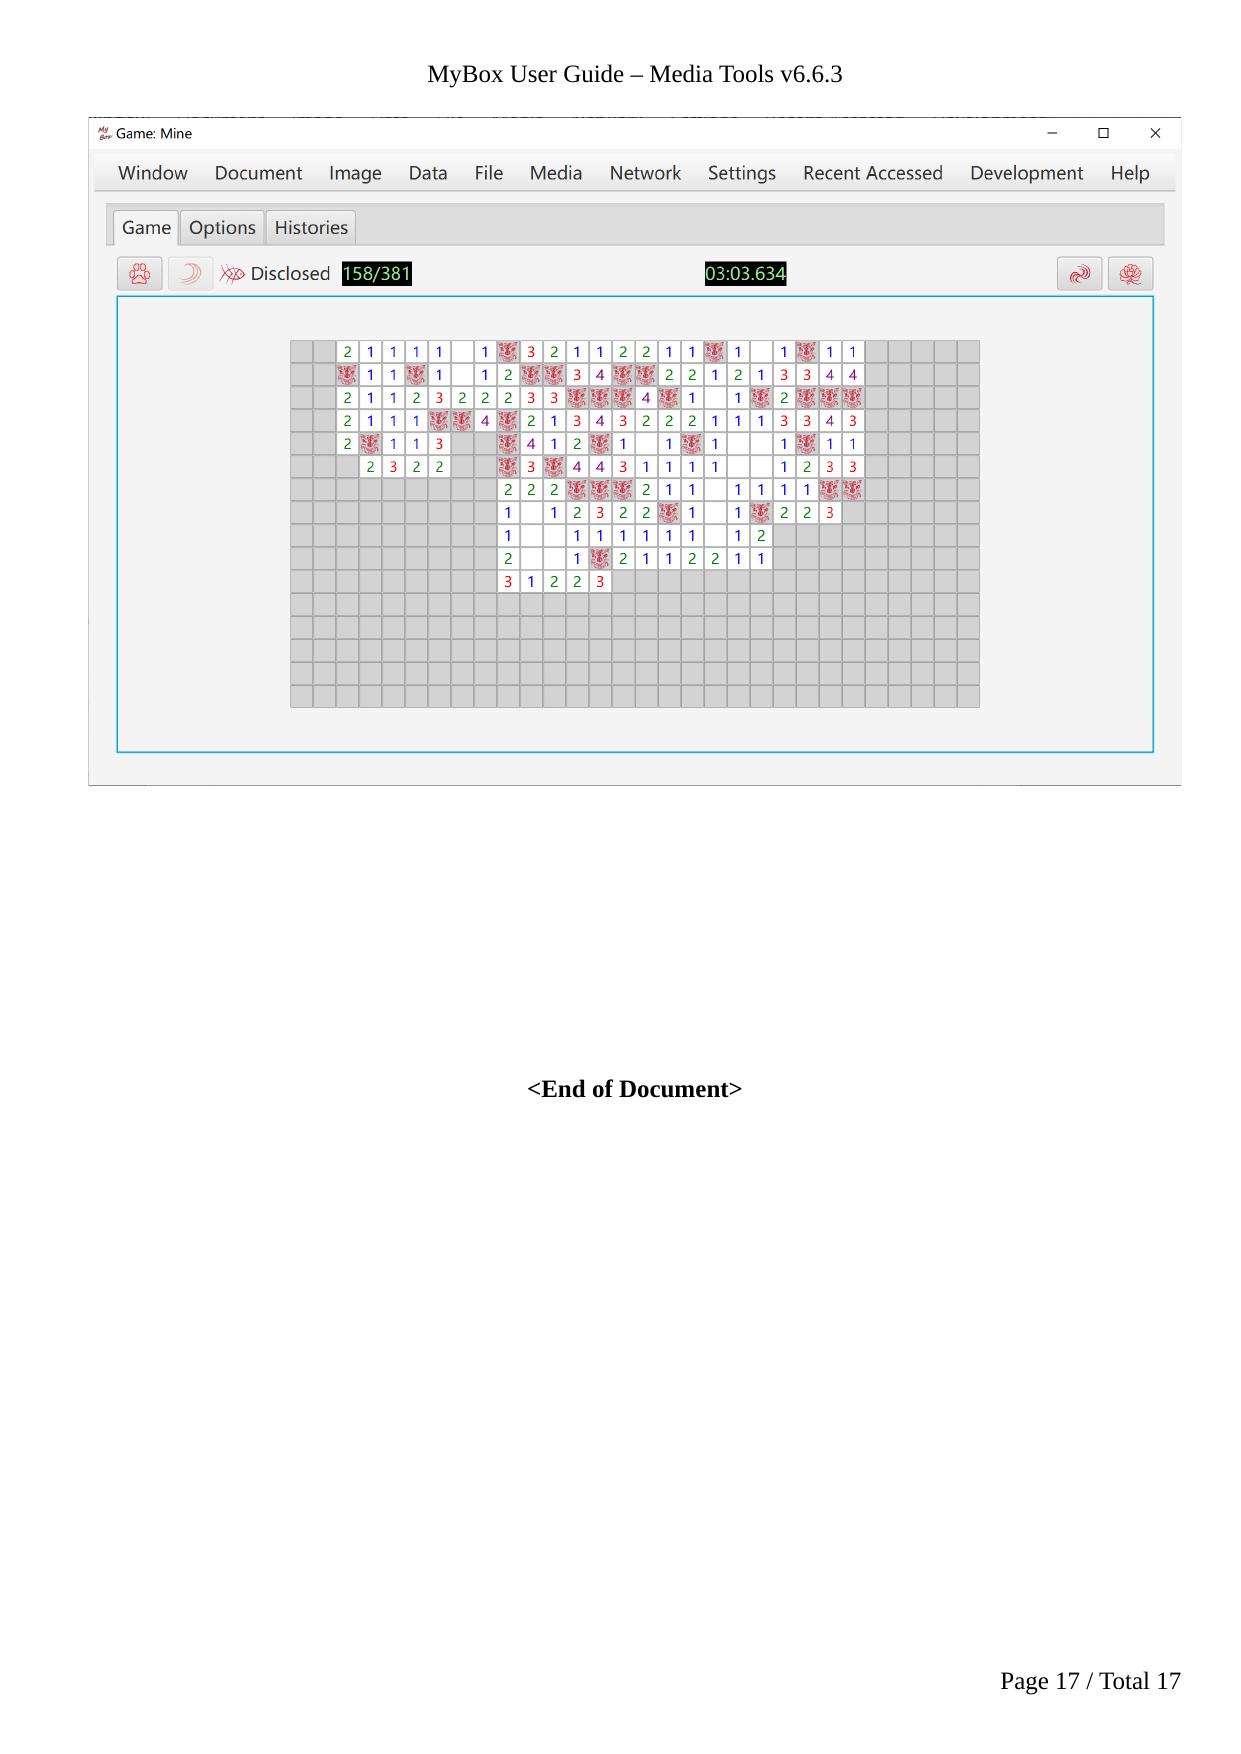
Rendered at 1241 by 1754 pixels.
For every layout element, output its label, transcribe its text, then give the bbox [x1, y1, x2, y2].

text <End of Document> [88, 1074, 1181, 1103]
picture [88, 117, 1182, 786]
